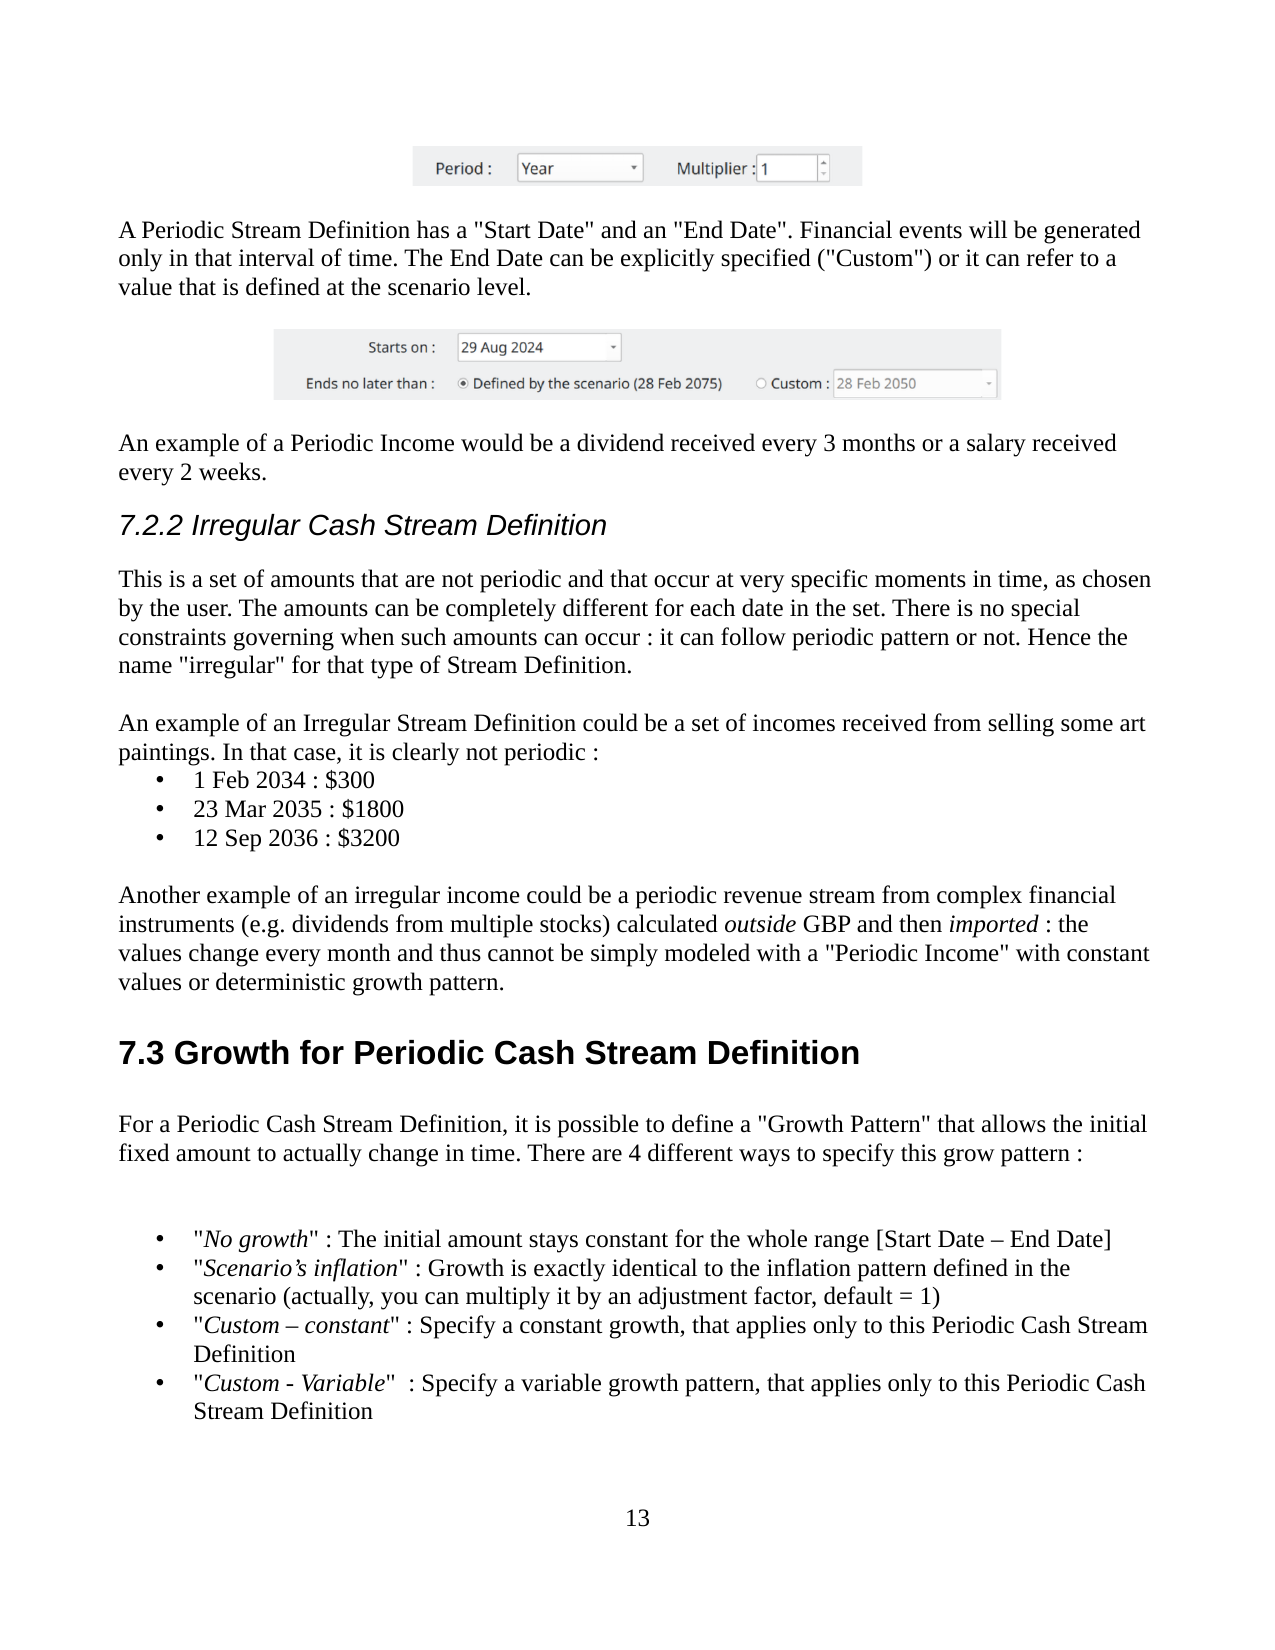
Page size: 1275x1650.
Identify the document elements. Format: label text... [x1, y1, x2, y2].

subtitle Irregular Cash Stream Definition [118, 508, 1157, 542]
list "Custom – constant" : Specify a constant growth, that applies only to this Periodic Cash Stream Definition [156, 1310, 1157, 1368]
list 1 Feb 2034 : $300 [156, 766, 1157, 794]
list 12 Sep 2036 : $3200 [156, 823, 1157, 852]
list "No growth" : The initial amount stays constant for the whole range [Start Date – End Date] [156, 1224, 1157, 1253]
list 23 Mar 2035 : $1800 [156, 794, 1157, 823]
text Another example of an irregular income could be a periodic revenue stream from complex financial instruments (e.g. dividends from multiple stocks) calculated outside GBP and then imported : the values change every month and thus cannot be simply modeled with a "Periodic Income" with constant values or deterministic growth pattern. [118, 881, 1157, 996]
list "Custom - Variable" : Specify a variable growth pattern, that applies only to this Periodic Cash Stream Definition [156, 1368, 1157, 1425]
text For a Periodic Cash Stream Definition, it is possible to define a "Growth Pattern" that allows the initial fixed amount to actually change in time. There are 4 different ways to specify this grow pattern : [118, 1109, 1157, 1166]
picture [273, 329, 1002, 400]
list "Scenario’s inflation" : Growth is exactly identical to the inflation pattern defined in the scenario (actually, you can multiply it by an adjustment factor, default = 1) [156, 1253, 1157, 1310]
text A Periodic Stream Definition has a "Start Date" and an "End Date". Financial events will be generated only in that interval of time. The End Date can be explicitly specified ("Custom") or it can refer to a value that is defined at the scenario level. [118, 215, 1157, 301]
text An example of a Periodic Income would be a dividend received every 3 months or a salary received every 2 weeks. [118, 428, 1157, 486]
picture [412, 146, 863, 186]
text This is a set of amounts that are not periodic and that occur at very specific moments in time, as chosen by the user. The amounts can be completely different for each date in the set. There is no special constraints governing when such amounts can occur : it can follow periodic pattern or not. Hence the name "irregular" for that type of Stream Definition. [118, 564, 1157, 679]
text An example of an Irregular Stream Definition could be a set of incomes received from selling some art paintings. In that case, it is clearly not periodic : [118, 708, 1157, 766]
subtitle Growth for Periodic Cash Stream Definition [118, 1033, 1157, 1071]
